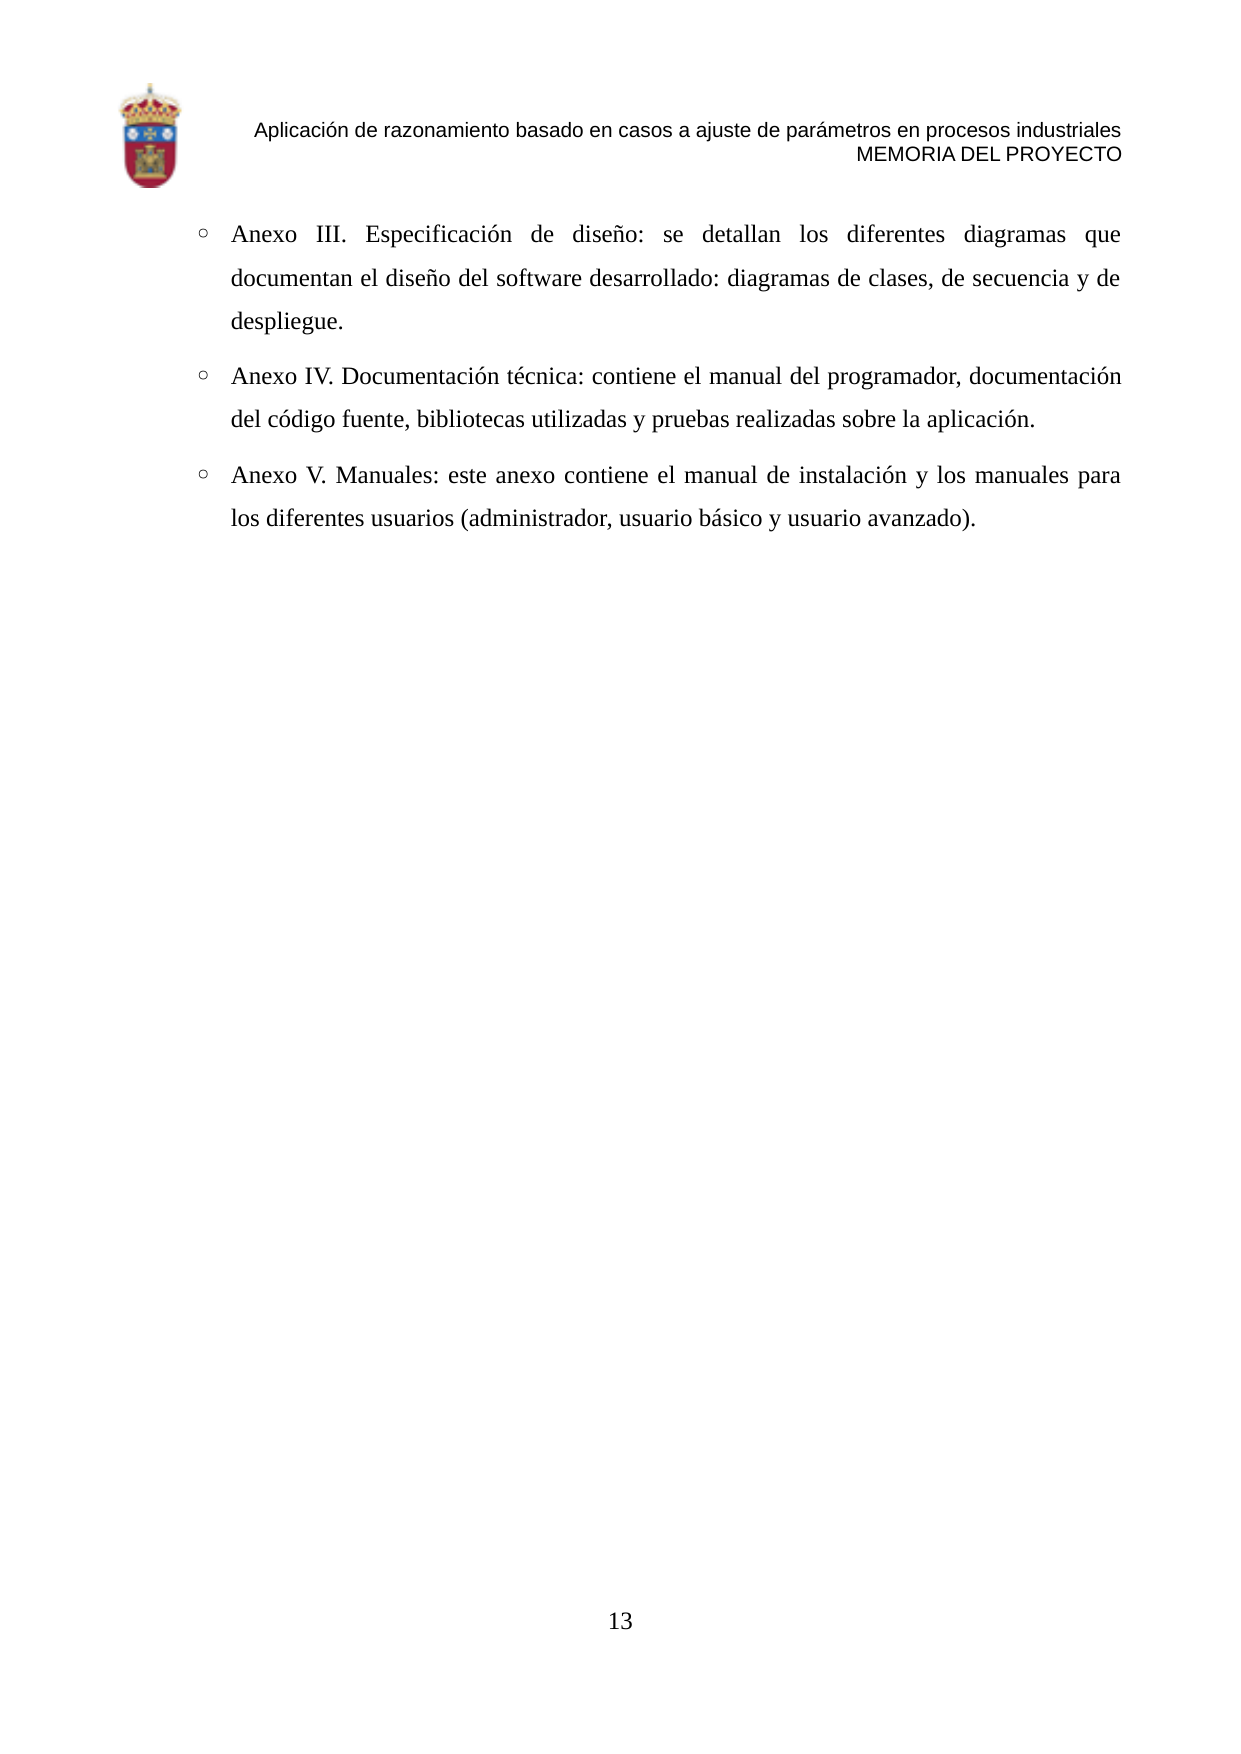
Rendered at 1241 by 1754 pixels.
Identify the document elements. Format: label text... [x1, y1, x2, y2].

picture [117, 83, 184, 188]
list Anexo III. Especificación de diseño: se detallan los diferentes diagramas que documentan el diseño del software desarrollado: diagramas de clases, de secuencia y de despliegue. [193, 219, 1122, 334]
list Anexo IV. Documentación técnica: contiene el manual del programador, documentación del código fuente, bibliotecas utilizadas y pruebas realizadas sobre la aplicación. [193, 361, 1122, 433]
list Anexo V. Manuales: este anexo contiene el manual de instalación y los manuales para los diferentes usuarios (administrador, usuario básico y usuario avanzado). [193, 460, 1122, 532]
